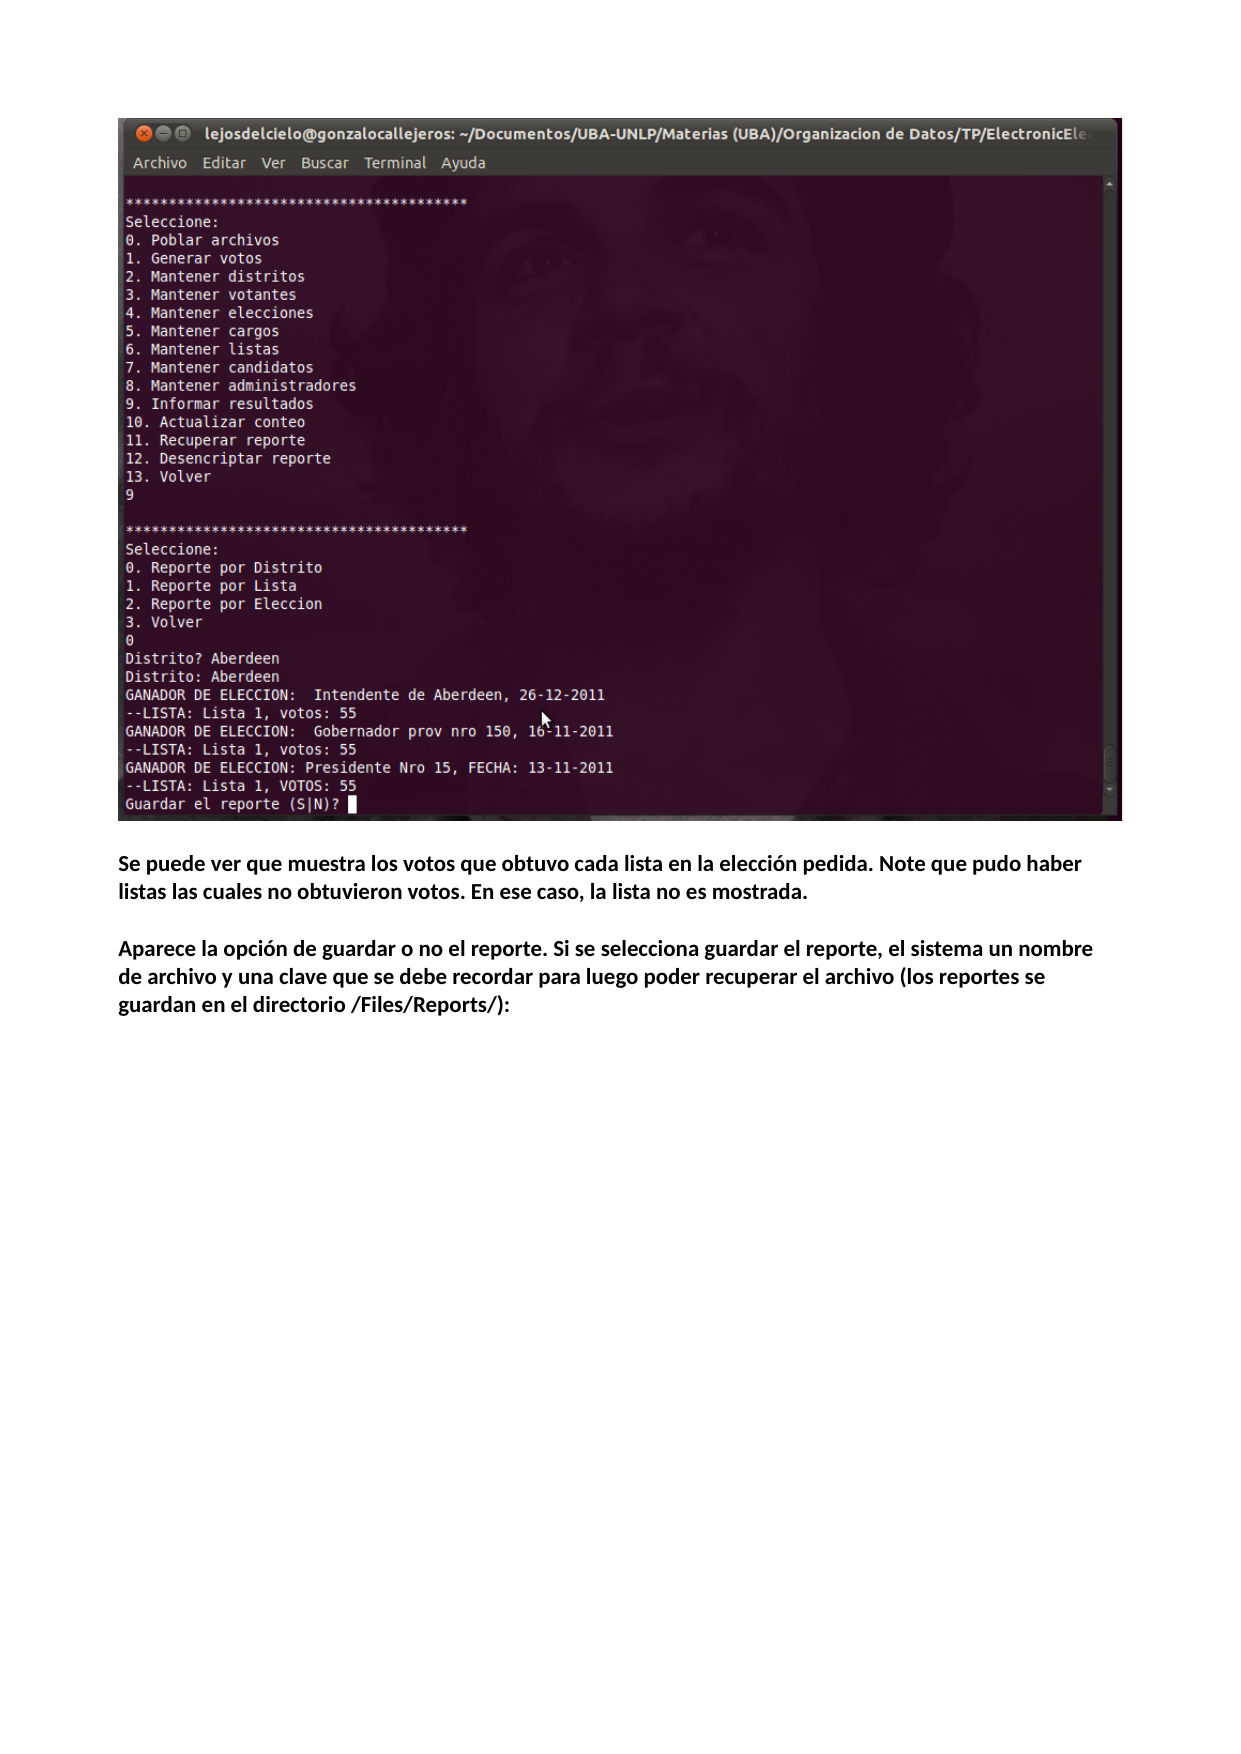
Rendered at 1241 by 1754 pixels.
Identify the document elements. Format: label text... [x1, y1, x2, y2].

text Aparece la opción de guardar o no el reporte. Si se selecciona guardar el reporte, el sistema un nombre de archivo y una clave que se debe recordar para luego poder recuperar el archivo (los reportes se guardan en el directorio /Files/Reports/): [118, 934, 1122, 1018]
picture [118, 118, 1123, 821]
text Se puede ver que muestra los votos que obtuvo cada lista en la elección pedida. Note que pudo haber listas las cuales no obtuvieron votos. En ese caso, la lista no es mostrada. [118, 849, 1122, 905]
